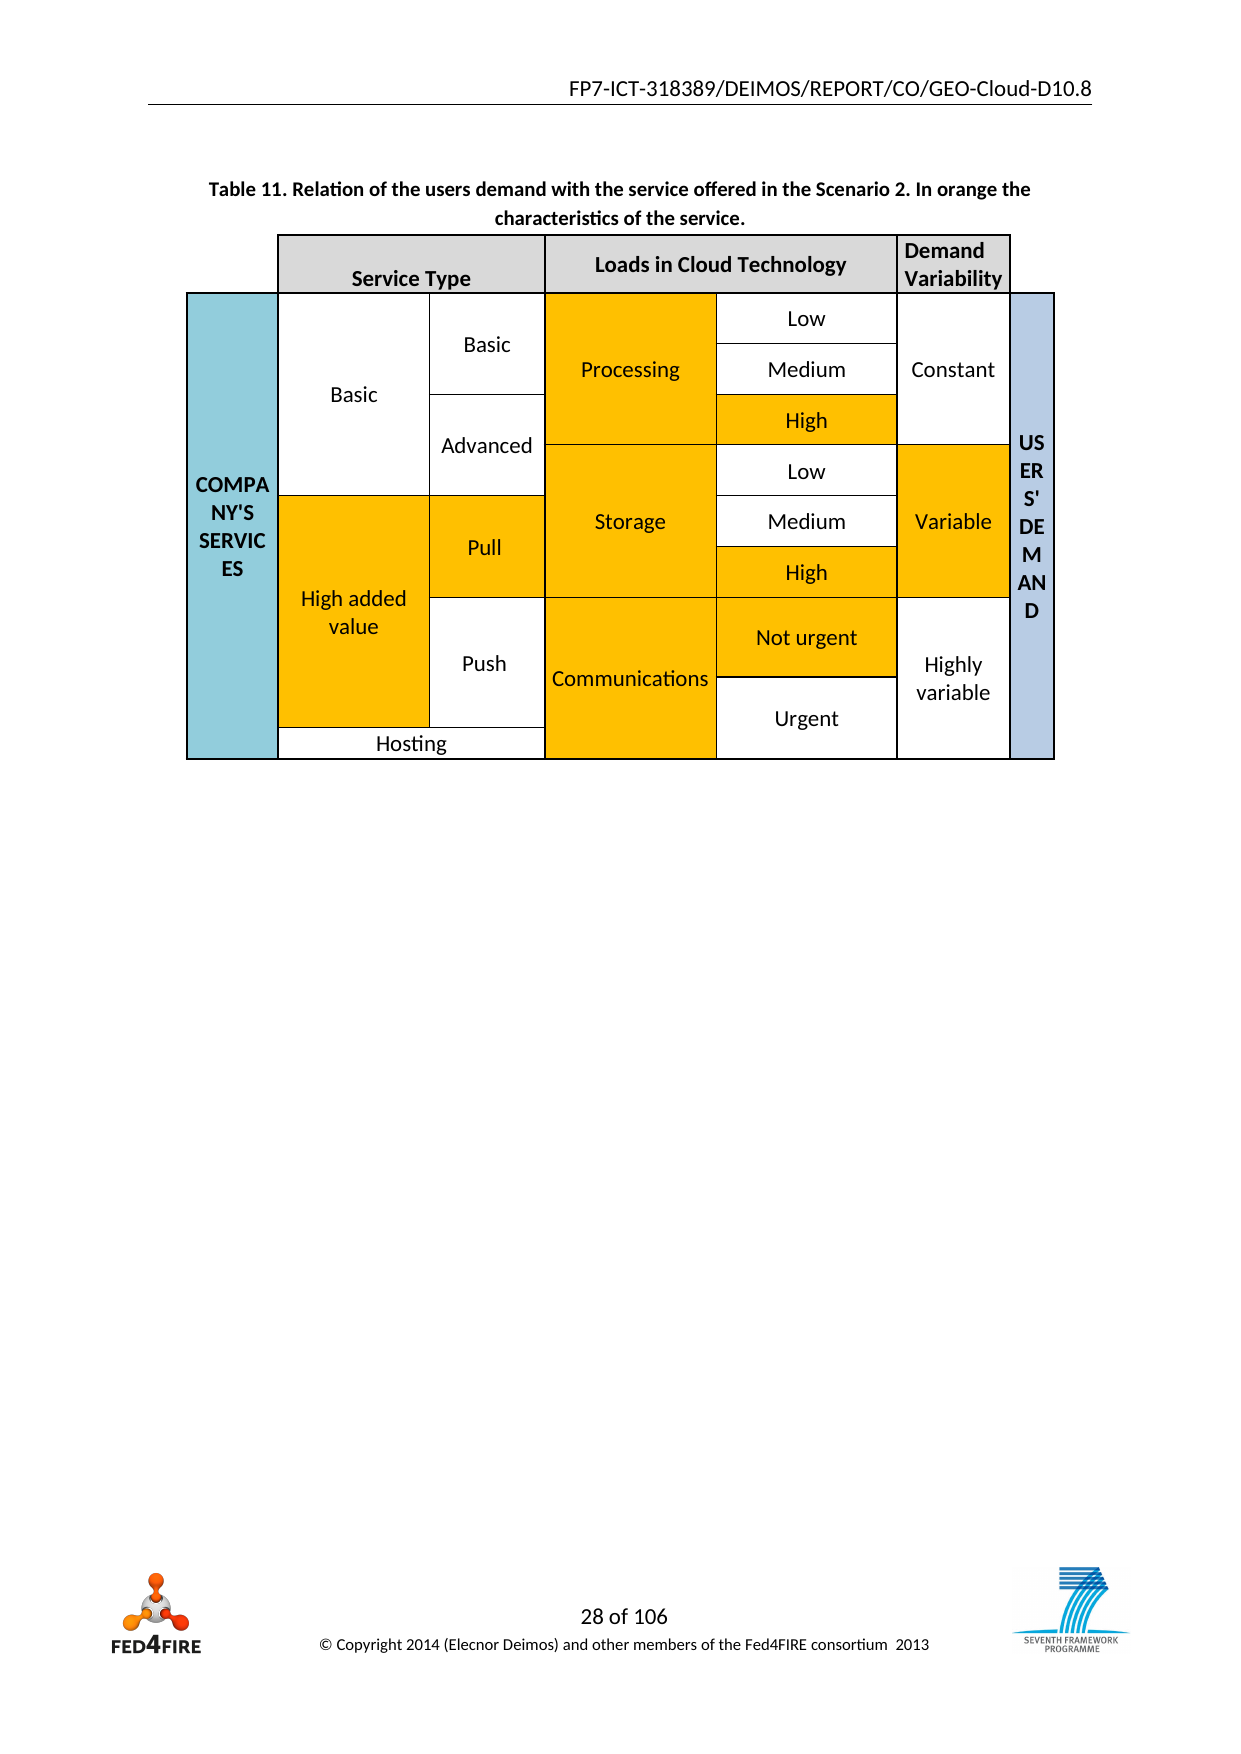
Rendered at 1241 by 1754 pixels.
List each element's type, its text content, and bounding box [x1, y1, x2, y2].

table_header Service Type [279, 236, 544, 292]
table_header [1011, 234, 1054, 292]
table_cell Not urgent [717, 598, 896, 676]
table_cell Pull [430, 496, 544, 597]
table_cell Basic [430, 294, 544, 394]
table_cell USERS' DEMAND [1011, 294, 1053, 758]
table_cell Push [430, 598, 544, 727]
table_cell COMPANY'S SERVICES [188, 294, 277, 758]
table_cell Medium [717, 496, 896, 546]
table_cell Constant [898, 294, 1009, 444]
table_cell Low [717, 294, 896, 343]
table_cell Communications [546, 598, 716, 758]
table_cell Medium [717, 344, 896, 394]
table_cell High [717, 547, 896, 597]
table_cell High [717, 395, 896, 444]
table_header Loads in Cloud Technology [546, 236, 896, 292]
table_header Demand Variability [898, 236, 1009, 292]
table_cell High added value [279, 496, 429, 727]
table_cell Storage [546, 445, 716, 597]
table_cell Processing [546, 294, 716, 444]
table_cell Variable [898, 445, 1009, 597]
text Table 11. Relation of the users demand with the service offered in the Scenario 2. In orange the characteristics of the service. [148, 176, 1092, 230]
table_cell Hosting [279, 728, 544, 758]
table_cell Urgent [717, 678, 896, 758]
table_header [187, 234, 277, 292]
table_cell Advanced [430, 395, 544, 495]
table_cell Highly variable [898, 598, 1009, 758]
table_cell Low [717, 445, 896, 495]
table_cell Basic [279, 294, 429, 495]
